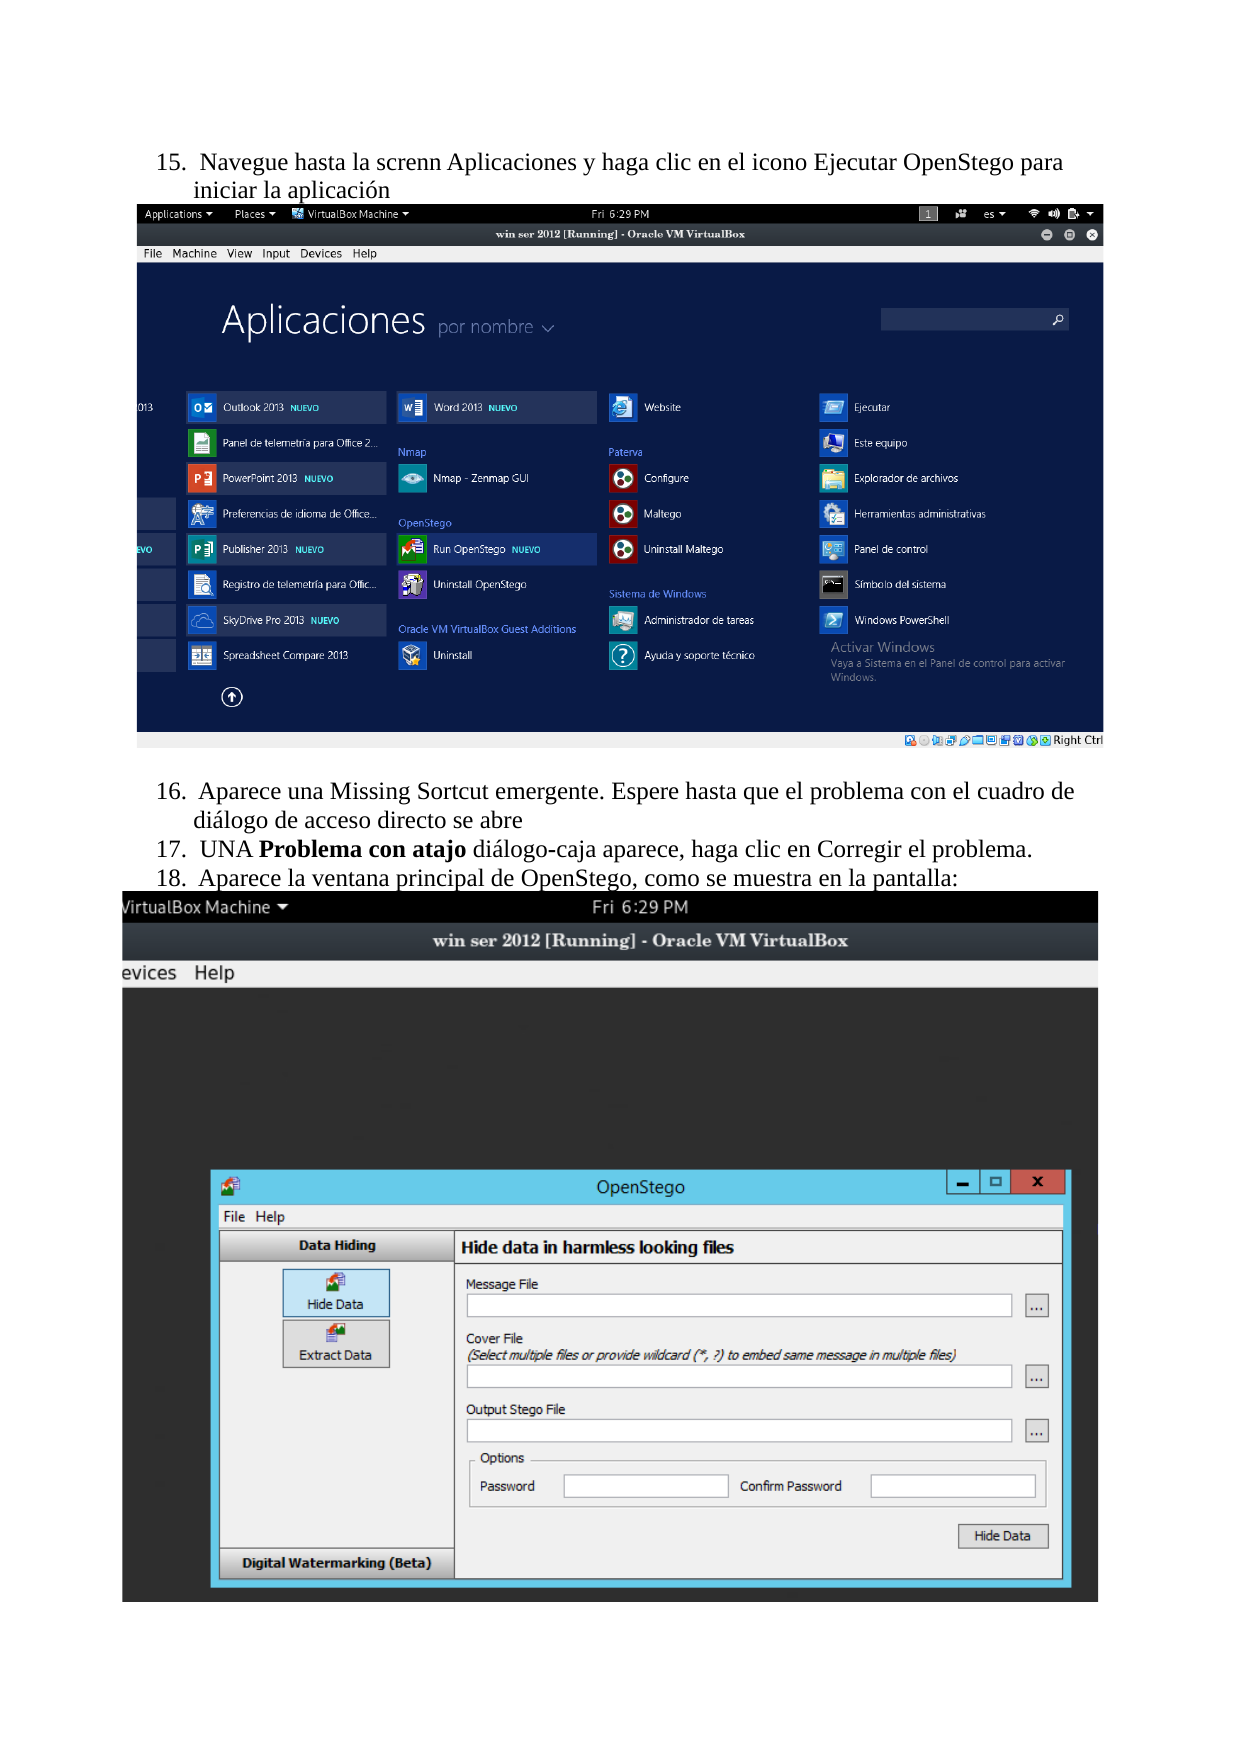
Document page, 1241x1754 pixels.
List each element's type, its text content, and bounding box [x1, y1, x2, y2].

picture [122, 891, 1099, 1602]
list Aparece la ventana principal de OpenStego, como se muestra en la pantalla: [156, 863, 1122, 891]
list Aparece una Missing Sortcut emergente. Espere hasta que el problema con el cuadro de diálogo de acceso directo se abre [156, 776, 1122, 834]
list UNA Problema con atajo diálogo-caja aparece, haga clic en Corregir el problema. [156, 834, 1122, 863]
picture [136, 204, 1104, 748]
list Navegue hasta la screnn Aplicaciones y haga clic en el icono Ejecutar OpenStego para iniciar la aplicación [156, 147, 1122, 204]
